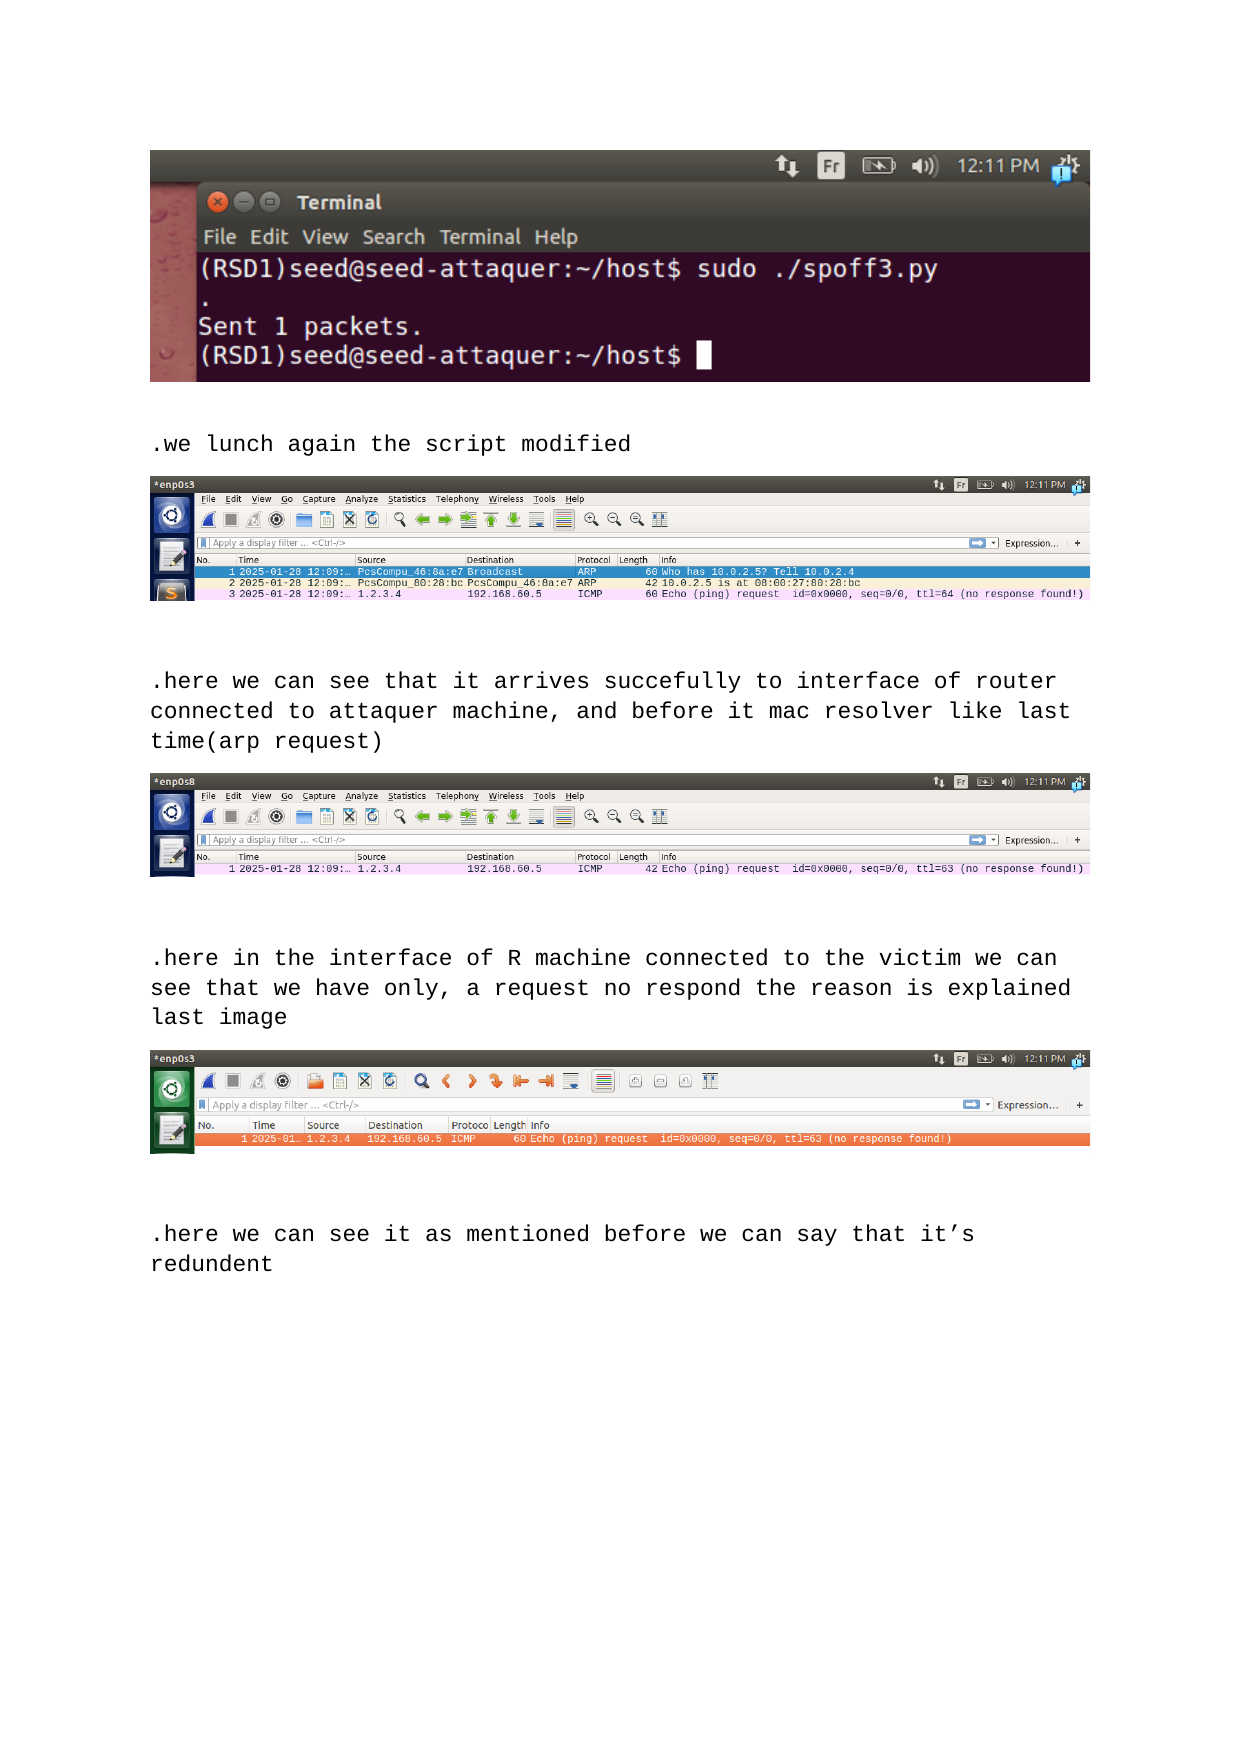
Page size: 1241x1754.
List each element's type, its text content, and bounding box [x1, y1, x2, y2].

text .here we can see that it arrives succefully to interface of router connected to attaquer machine, and before it mac resolver like last time(arp request) [150, 670, 1090, 755]
text .here we can see it as mentioned before we can say that it’s redundent [150, 1222, 1090, 1278]
picture [150, 476, 1091, 601]
text .here in the interface of R machine connected to the victim we can see that we have only, a request no respond the reason is explained last image [150, 946, 1090, 1032]
picture [150, 1050, 1091, 1154]
picture [150, 773, 1091, 877]
picture [150, 150, 1091, 382]
text .we lunch again the script modified [150, 432, 1090, 458]
